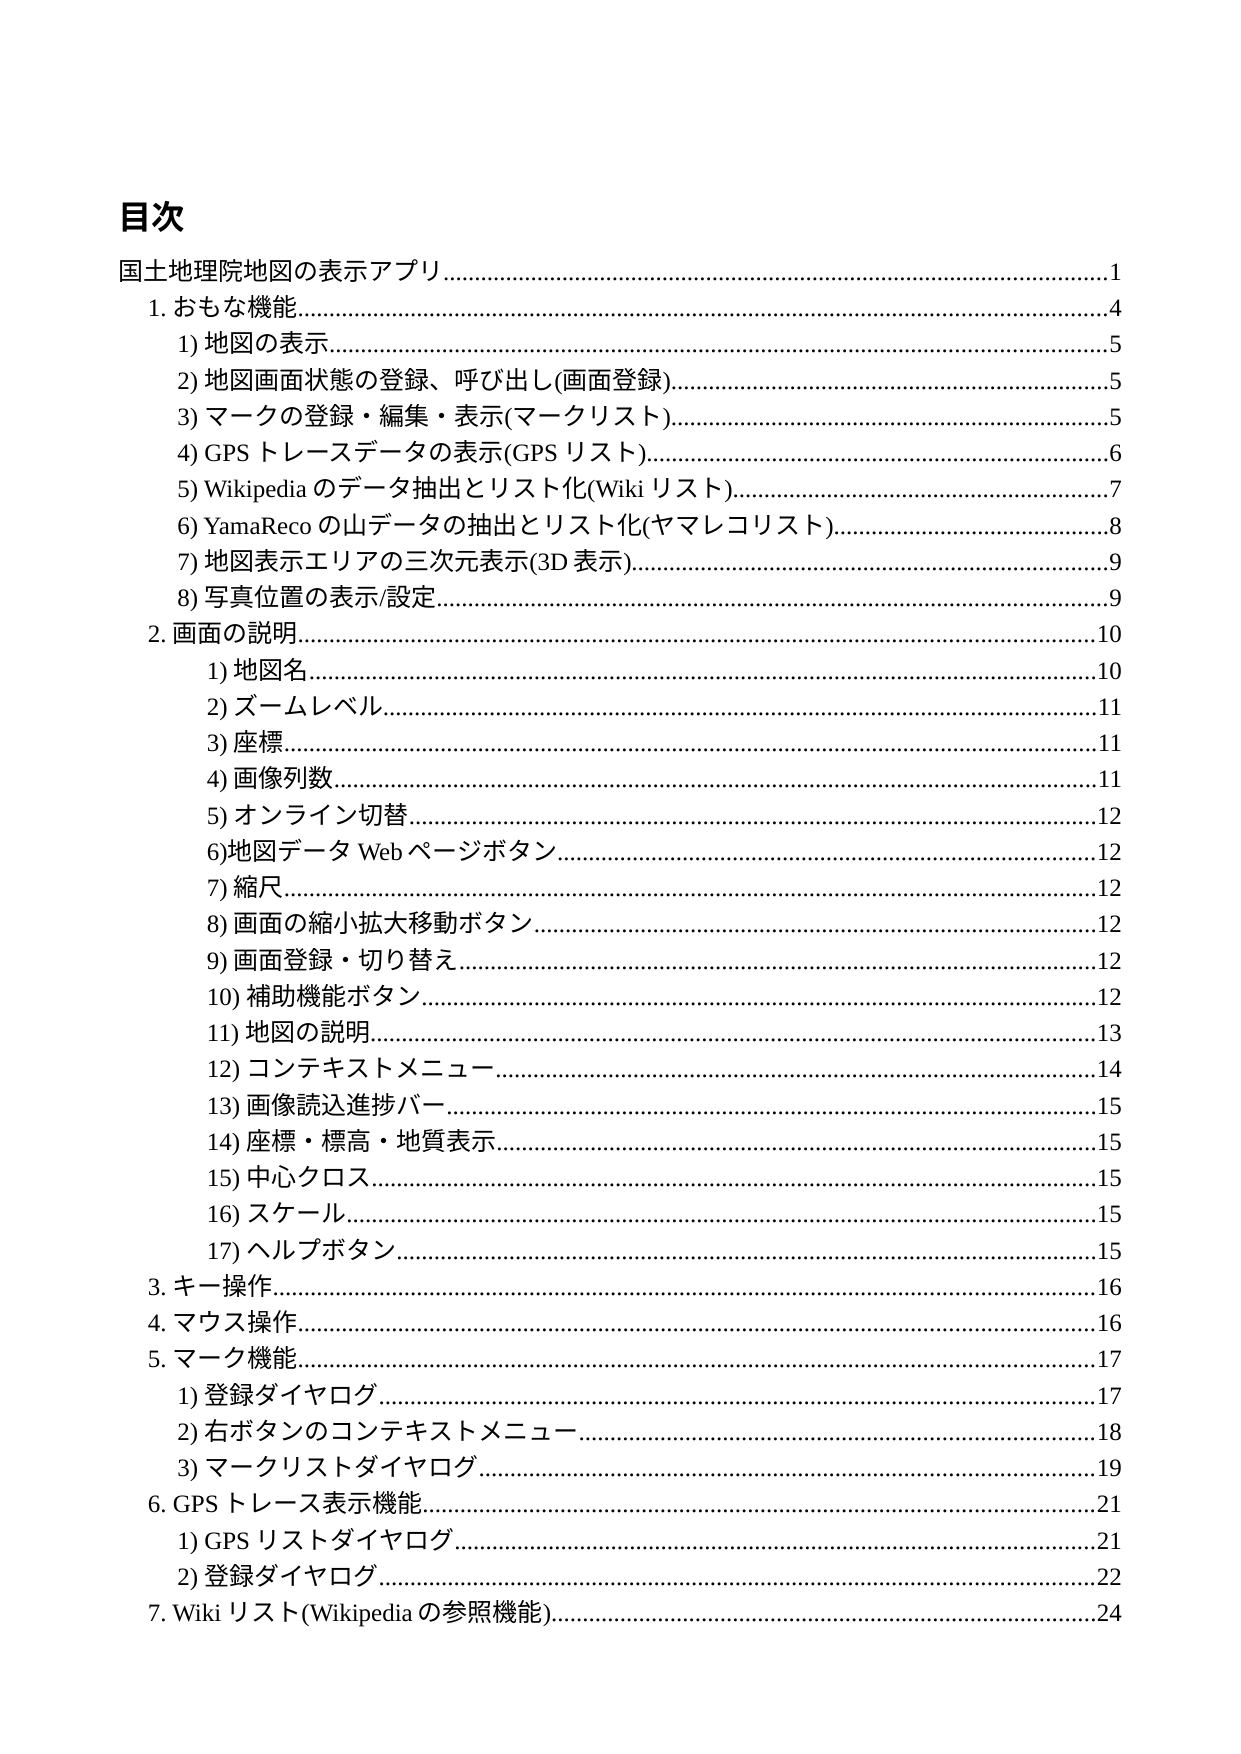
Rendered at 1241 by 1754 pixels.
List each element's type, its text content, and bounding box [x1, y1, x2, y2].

text 1) 地図の表示 5 [177, 324, 1122, 360]
text 12) コンテキストメニュー 14 [207, 1049, 1122, 1085]
text 5. マーク機能 17 [148, 1339, 1122, 1375]
text 2) 右ボタンのコンテキストメニュー 18 [177, 1411, 1122, 1448]
subtitle 目次 [118, 191, 1122, 239]
text 6) YamaRecoの山データの抽出とリスト化(ヤマレコリスト) 8 [177, 505, 1122, 541]
text 15) 中心クロス 15 [207, 1158, 1122, 1194]
text 8) 画面の縮小拡大移動ボタン 12 [207, 904, 1122, 940]
text 2) ズームレベル 11 [207, 686, 1122, 723]
text 10) 補助機能ボタン 12 [207, 976, 1122, 1013]
text 1) GPSリストダイヤログ 21 [177, 1520, 1122, 1556]
text 5) Wikipediaのデータ抽出とリスト化(Wikiリスト) 7 [177, 469, 1122, 505]
text 4) GPSトレースデータの表示(GPSリスト) 6 [177, 433, 1122, 469]
text 7) 地図表示エリアの三次元表示(3D表示) 9 [177, 541, 1122, 578]
text 7) 縮尺 12 [207, 868, 1122, 904]
text 4. マウス操作 16 [148, 1303, 1122, 1339]
text 8) 写真位置の表示/設定 9 [177, 578, 1122, 614]
text 13) 画像読込進捗バー 15 [207, 1085, 1122, 1121]
text 14) 座標・標高・地質表示 15 [207, 1121, 1122, 1158]
text 9) 画面登録・切り替え 12 [207, 940, 1122, 976]
text 1) 登録ダイヤログ 17 [177, 1375, 1122, 1411]
text 2) 地図画面状態の登録、呼び出し(画面登録) 5 [177, 360, 1122, 396]
text 3) 座標 11 [207, 723, 1122, 759]
text 国土地理院地図の表示アプリ 1 [118, 251, 1122, 288]
text 2) 登録ダイヤログ 22 [177, 1556, 1122, 1593]
text 5) オンライン切替 12 [207, 795, 1122, 831]
text 3) マークリストダイヤログ 19 [177, 1448, 1122, 1484]
text 4) 画像列数 11 [207, 759, 1122, 795]
text 7. Wikiリスト(Wikipediaの参照機能) 24 [148, 1593, 1122, 1629]
text 6. GPSトレース表示機能 21 [148, 1484, 1122, 1520]
text 3) マークの登録・編集・表示(マークリスト) 5 [177, 396, 1122, 433]
text 1. おもな機能 4 [148, 288, 1122, 324]
text 3. キー操作 16 [148, 1266, 1122, 1303]
text 17) ヘルプボタン 15 [207, 1230, 1122, 1266]
text 1) 地図名 10 [207, 650, 1122, 686]
text 6)地図データWebページボタン 12 [207, 831, 1122, 868]
text 16) スケール 15 [207, 1194, 1122, 1230]
text 11) 地図の説明 13 [207, 1013, 1122, 1049]
text 2. 画面の説明 10 [148, 614, 1122, 650]
